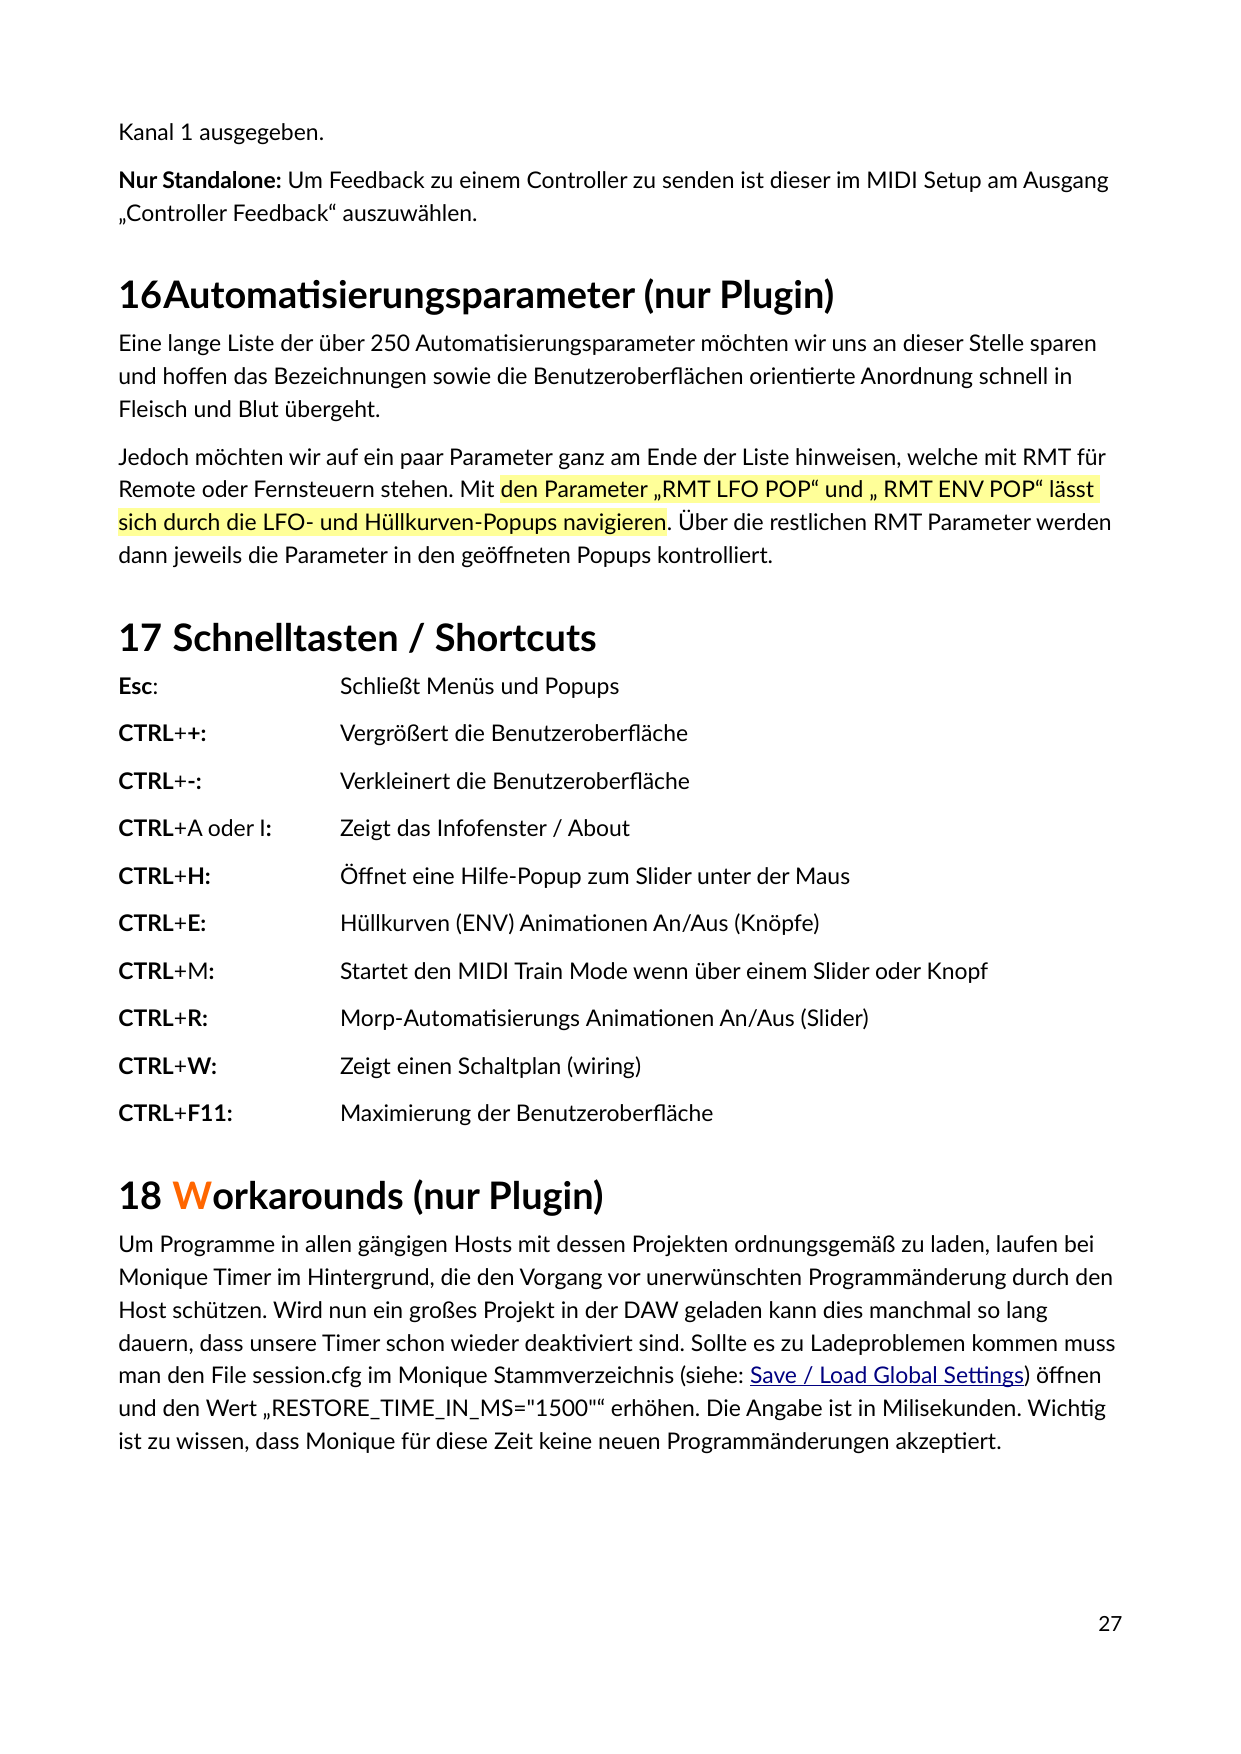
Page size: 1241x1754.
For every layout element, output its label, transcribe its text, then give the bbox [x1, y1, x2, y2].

text CTRL++: Vergrößert die Benutzeroberfläche [118, 719, 1122, 747]
text Um Programme in allen gängigen Hosts mit dessen Projekten ordnungsgemäß zu laden, laufen bei Monique Timer im Hintergrund, die den Vorgang vor unerwünschten Programmänderung durch den Host schützen. Wird nun ein großes Projekt in der DAW geladen kann dies manchmal so lang dauern, dass unsere Timer schon wieder deaktiviert sind. Sollte es zu Ladeproblemen kommen muss man den File session.cfg im Monique Stammverzeichnis (siehe: Save / Load Global Settings) öffnen und den Wert „RESTORE_TIME_IN_MS="1500"“ erhöhen. Die Angabe ist in Milisekunden. Wichtig ist zu wissen, dass Monique für diese Zeit keine neuen Programmänderungen akzeptiert. [118, 1230, 1122, 1455]
text Nur Standalone: Um Feedback zu einem Controller zu senden ist dieser im MIDI Setup am Ausgang „Controller Feedback“ auszuwählen. [118, 166, 1122, 226]
text Kanal 1 ausgegeben. [118, 118, 1122, 146]
text Esc: Schließt Menüs und Popups [118, 672, 1122, 699]
text Jedoch möchten wir auf ein paar Parameter ganz am Ende der Liste hinweisen, welche mit RMT für Remote oder Fernsteuern stehen. Mit den Parameter „RMT LFO POP“ und „ RMT ENV POP“ lässt sich durch die LFO- und Hüllkurven-Popups navigieren. Über die restlichen RMT Parameter werden dann jeweils die Parameter in den geöffneten Popups kontrolliert. [118, 442, 1122, 569]
text CTRL+W: Zeigt einen Schaltplan (wiring) [118, 1052, 1122, 1079]
text CTRL+E: Hüllkurven (ENV) Animationen An/Aus (Knöpfe) [118, 909, 1122, 937]
text Eine lange Liste der über 250 Automatisierungsparameter möchten wir uns an dieser Stelle sparen und hoffen das Bezeichnungen sowie die Benutzeroberflächen orientierte Anordnung schnell in Fleisch und Blut übergeht. [118, 329, 1122, 422]
subtitle Schnelltasten / Shortcuts [118, 614, 1122, 659]
text CTRL+M: Startet den MIDI Train Mode wenn über einem Slider oder Knopf [118, 957, 1122, 984]
text CTRL+F11: Maximierung der Benutzeroberfläche [118, 1099, 1122, 1127]
text CTRL+A oder I: Zeigt das Infofenster / About [118, 814, 1122, 842]
subtitle Automatisierungsparameter (nur Plugin) [118, 271, 1122, 317]
text CTRL+H: Öffnet eine Hilfe-Popup zum Slider unter der Maus [118, 862, 1122, 889]
text CTRL+-: Verkleinert die Benutzeroberfläche [118, 767, 1122, 794]
text CTRL+R: Morp-Automatisierungs Animationen An/Aus (Slider) [118, 1004, 1122, 1032]
subtitle Workarounds (nur Plugin) [118, 1172, 1122, 1217]
